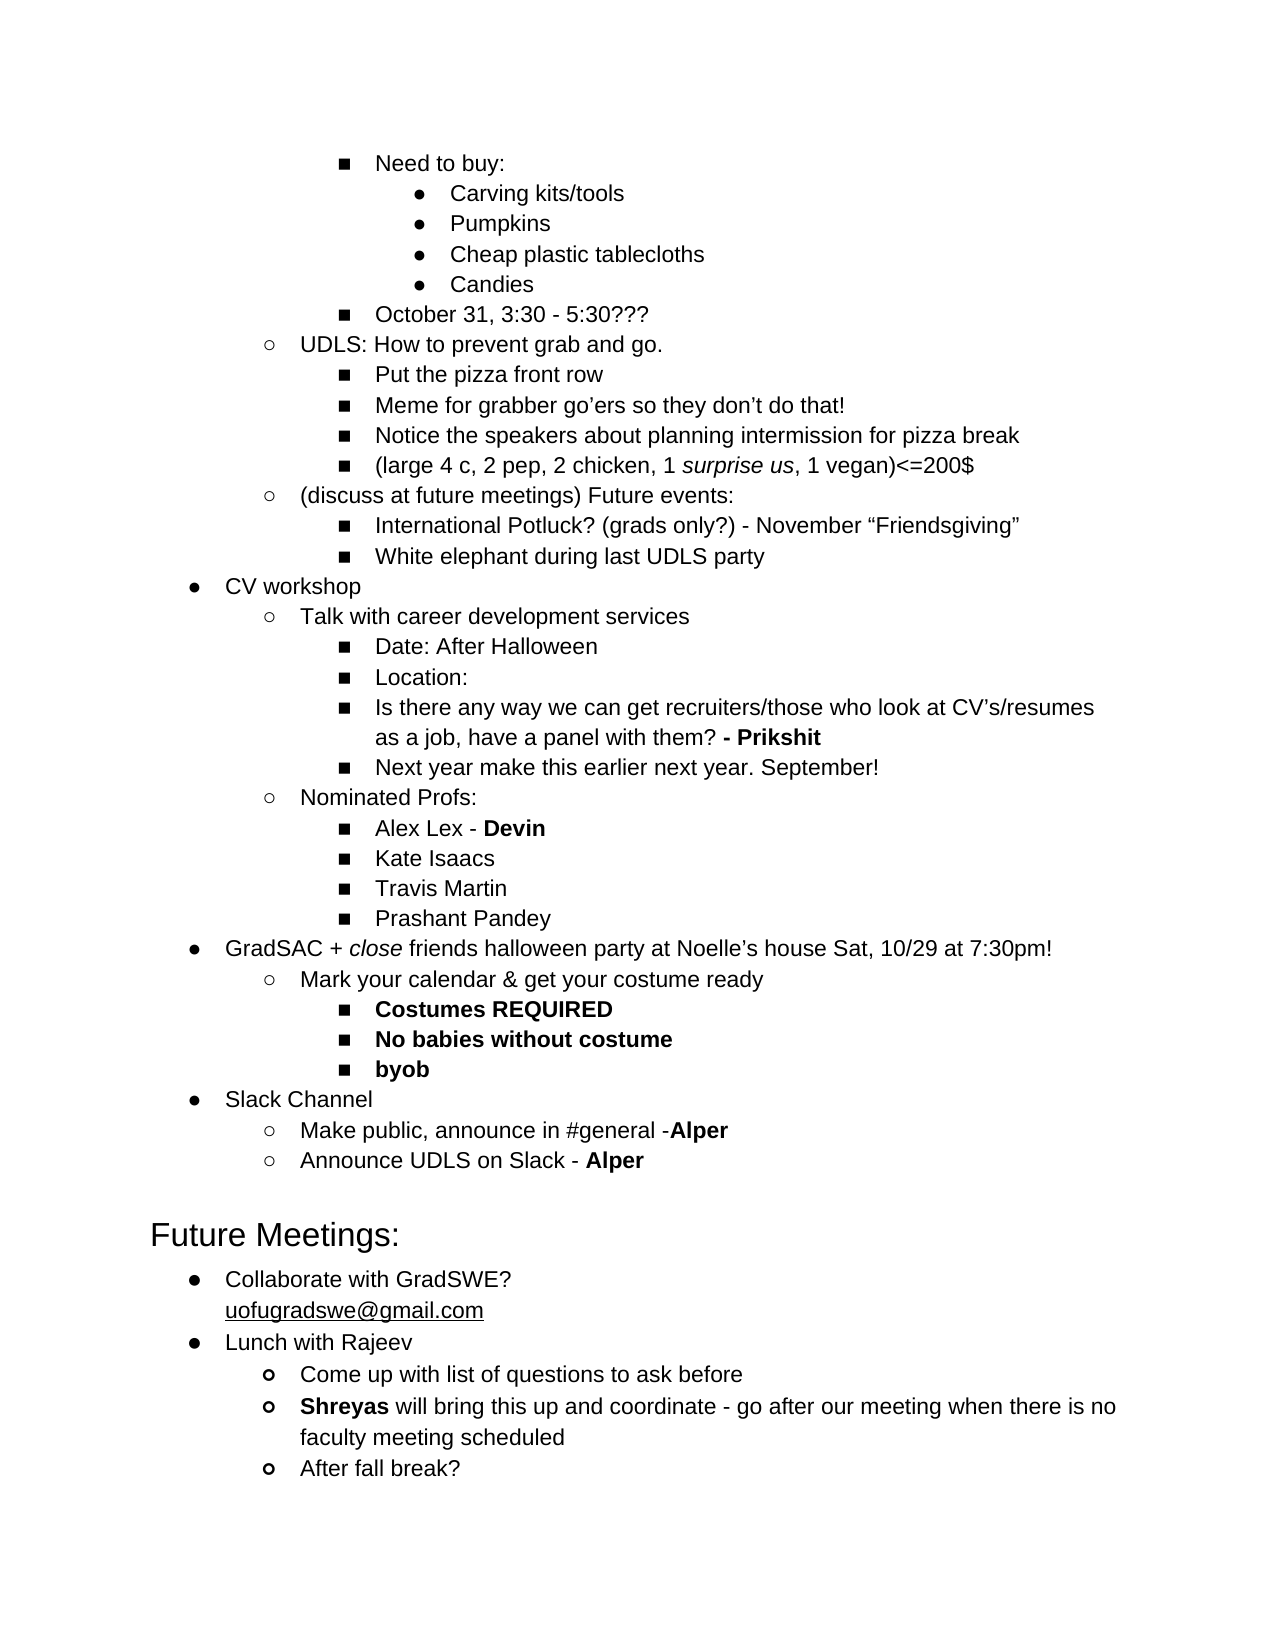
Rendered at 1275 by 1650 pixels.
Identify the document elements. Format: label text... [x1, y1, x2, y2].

list Notice the speakers about planning intermission for pizza break [337, 422, 1125, 448]
list International Potluck? (grads only?) - November “Friendsgiving” [337, 512, 1125, 539]
list Make public, announce in #general -Alper [262, 1117, 1125, 1143]
list After fall break? [262, 1454, 1125, 1482]
list Location: [337, 663, 1125, 690]
list Shreyas will bring this up and coordinate - go after our meeting when there is no faculty meeting scheduled [262, 1392, 1125, 1450]
list White elephant during last UDLS party [337, 543, 1125, 569]
list Cheap plastic tablecloths [412, 241, 1125, 267]
list Mark your calendar & get your costume ready [262, 966, 1125, 992]
list (large 4 c, 2 pep, 2 chicken, 1 surprise us, 1 vegan)<=200$ [337, 452, 1125, 478]
list Costumes REQUIRED [337, 996, 1125, 1022]
list Nominated Profs: [262, 784, 1125, 811]
list Need to buy: [337, 150, 1125, 176]
list Lunch with Rajeev [187, 1328, 1125, 1356]
list Alex Lex - Devin [337, 814, 1125, 841]
list Announce UDLS on Slack - Alper [262, 1147, 1125, 1173]
list GradSAC + close friends halloween party at Noelle’s house Sat, 10/29 at 7:30pm! [187, 935, 1125, 962]
list UDLS: How to prevent grab and go. [262, 331, 1125, 358]
list Is there any way we can get recruiters/those who look at CV’s/resumes as a job, have a panel with them? - Prikshit [337, 694, 1125, 750]
list Prashant Pandey [337, 905, 1125, 932]
list (discuss at future meetings) Future events: [262, 482, 1125, 509]
list Pumpkins [412, 210, 1125, 237]
list Date: After Halloween [337, 633, 1125, 660]
list Slack Channel [187, 1086, 1125, 1113]
subtitle Future Meetings: [150, 1214, 1125, 1253]
list Meme for grabber go’ers so they don’t do that! [337, 392, 1125, 418]
list Talk with career development services [262, 603, 1125, 629]
list Carving kits/tools [412, 180, 1125, 207]
list Come up with list of questions to ask before [262, 1360, 1125, 1388]
list Put the pizza front row [337, 361, 1125, 388]
list Next year make this earlier next year. September! [337, 754, 1125, 781]
list Candies [412, 271, 1125, 297]
list byob [337, 1056, 1125, 1083]
list Collaborate with GradSWE? uofugradswe@gmail.com [187, 1266, 1125, 1324]
list Travis Martin [337, 875, 1125, 901]
list Kate Isaacs [337, 845, 1125, 871]
list CV workshop [187, 573, 1125, 599]
list No babies without costume [337, 1026, 1125, 1052]
list October 31, 3:30 - 5:30??? [337, 301, 1125, 327]
